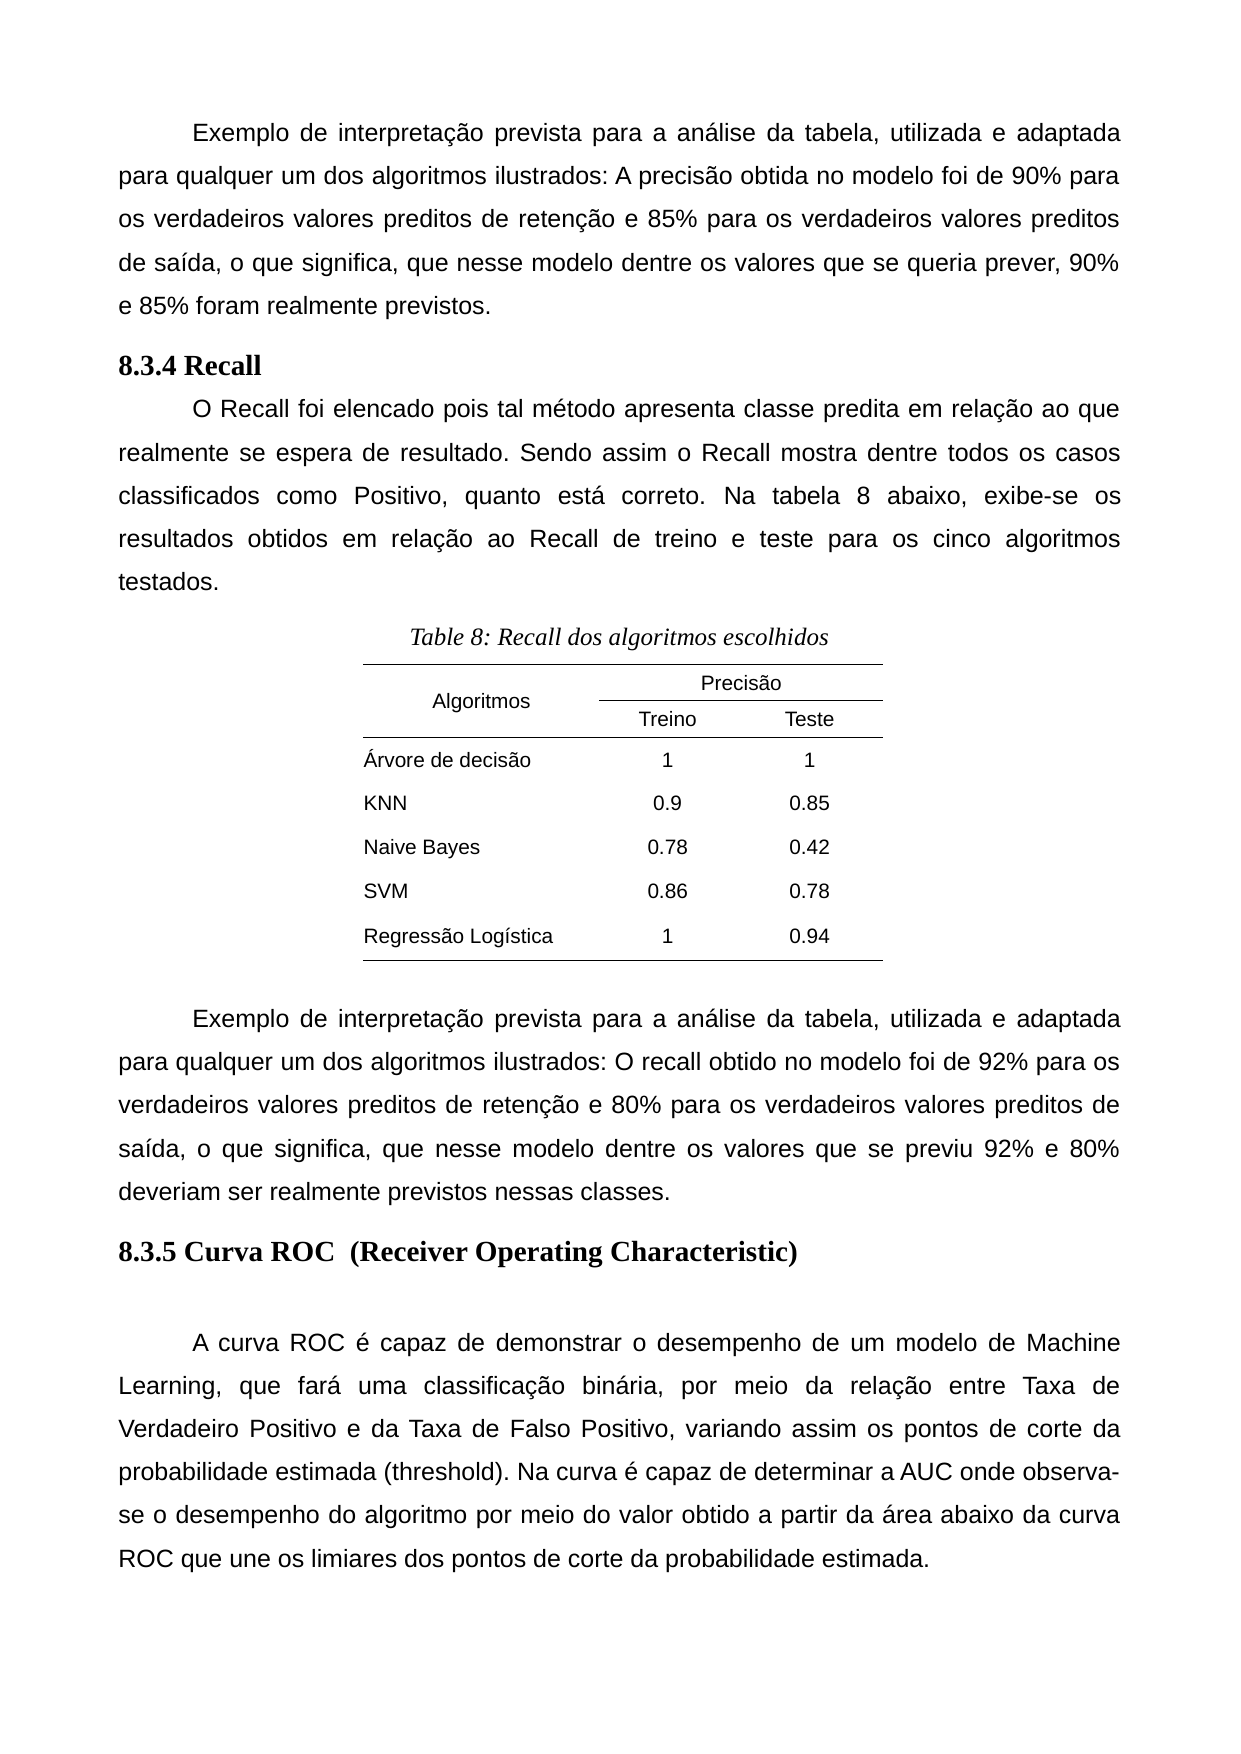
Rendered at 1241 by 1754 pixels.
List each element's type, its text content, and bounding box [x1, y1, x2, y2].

table_cell 0.94 [736, 912, 883, 959]
table_cell 1 [599, 912, 736, 959]
text Exemplo de interpretação prevista para a análise da tabela, utilizada e adaptada para qualquer um dos algoritmos ilustrados: O recall obtido no modelo foi de 92% para os verdadeiros valores preditos de retenção e 80% para os verdadeiros valores preditos de saída, o que significa, que nesse modelo dentre os valores que se previu 92% e 80% deveriam ser realmente previstos nessas classes. [118, 1004, 1122, 1205]
table_cell 1 [736, 738, 883, 782]
table_header Precisão [599, 665, 883, 700]
table_cell 0.9 [599, 782, 736, 823]
text A curva ROC é capaz de demonstrar o desempenho de um modelo de Machine Learning, que fará uma classificação binária, por meio da relação entre Taxa de Verdadeiro Positivo e da Taxa de Falso Positivo, variando assim os pontos de corte da probabilidade estimada (threshold). Na curva é capaz de determinar a AUC onde observa-se o desempenho do algoritmo por meio do valor obtido a partir da área abaixo da curva ROC que une os limiares dos pontos de corte da probabilidade estimada. [118, 1328, 1122, 1572]
table_cell KNN [363, 782, 599, 823]
subtitle 8.3.4 Recall [118, 348, 1122, 382]
table_cell 0.85 [736, 782, 883, 823]
table_cell Teste [736, 701, 883, 737]
table_cell 0.42 [736, 823, 883, 870]
table_cell Naive Bayes [363, 823, 599, 870]
table_cell 1 [599, 738, 736, 782]
table_cell Treino [599, 701, 736, 737]
table_cell Árvore de decisão [363, 738, 599, 782]
table_cell 0.78 [736, 870, 883, 912]
table_cell 0.78 [599, 823, 736, 870]
text Table 8: Recall dos algoritmos escolhidos [118, 622, 1122, 651]
table_cell 0.86 [599, 870, 736, 912]
subtitle 8.3.5 Curva ROC (Receiver Operating Characteristic) [118, 1234, 1122, 1268]
table_cell Regressão Logística [363, 912, 599, 959]
text O Recall foi elencado pois tal método apresenta classe predita em relação ao que realmente se espera de resultado. Sendo assim o Recall mostra dentre todos os casos classificados como Positivo, quanto está correto. Na tabela 8 abaixo, exibe-se os resultados obtidos em relação ao Recall de treino e teste para os cinco algoritmos testados. [118, 394, 1122, 596]
table_cell SVM [363, 870, 599, 912]
text Exemplo de interpretação prevista para a análise da tabela, utilizada e adaptada para qualquer um dos algoritmos ilustrados: A precisão obtida no modelo foi de 90% para os verdadeiros valores preditos de retenção e 85% para os verdadeiros valores preditos de saída, o que significa, que nesse modelo dentre os valores que se queria prever, 90% e 85% foram realmente previstos. [118, 118, 1122, 319]
table_header Algoritmos [363, 665, 599, 737]
